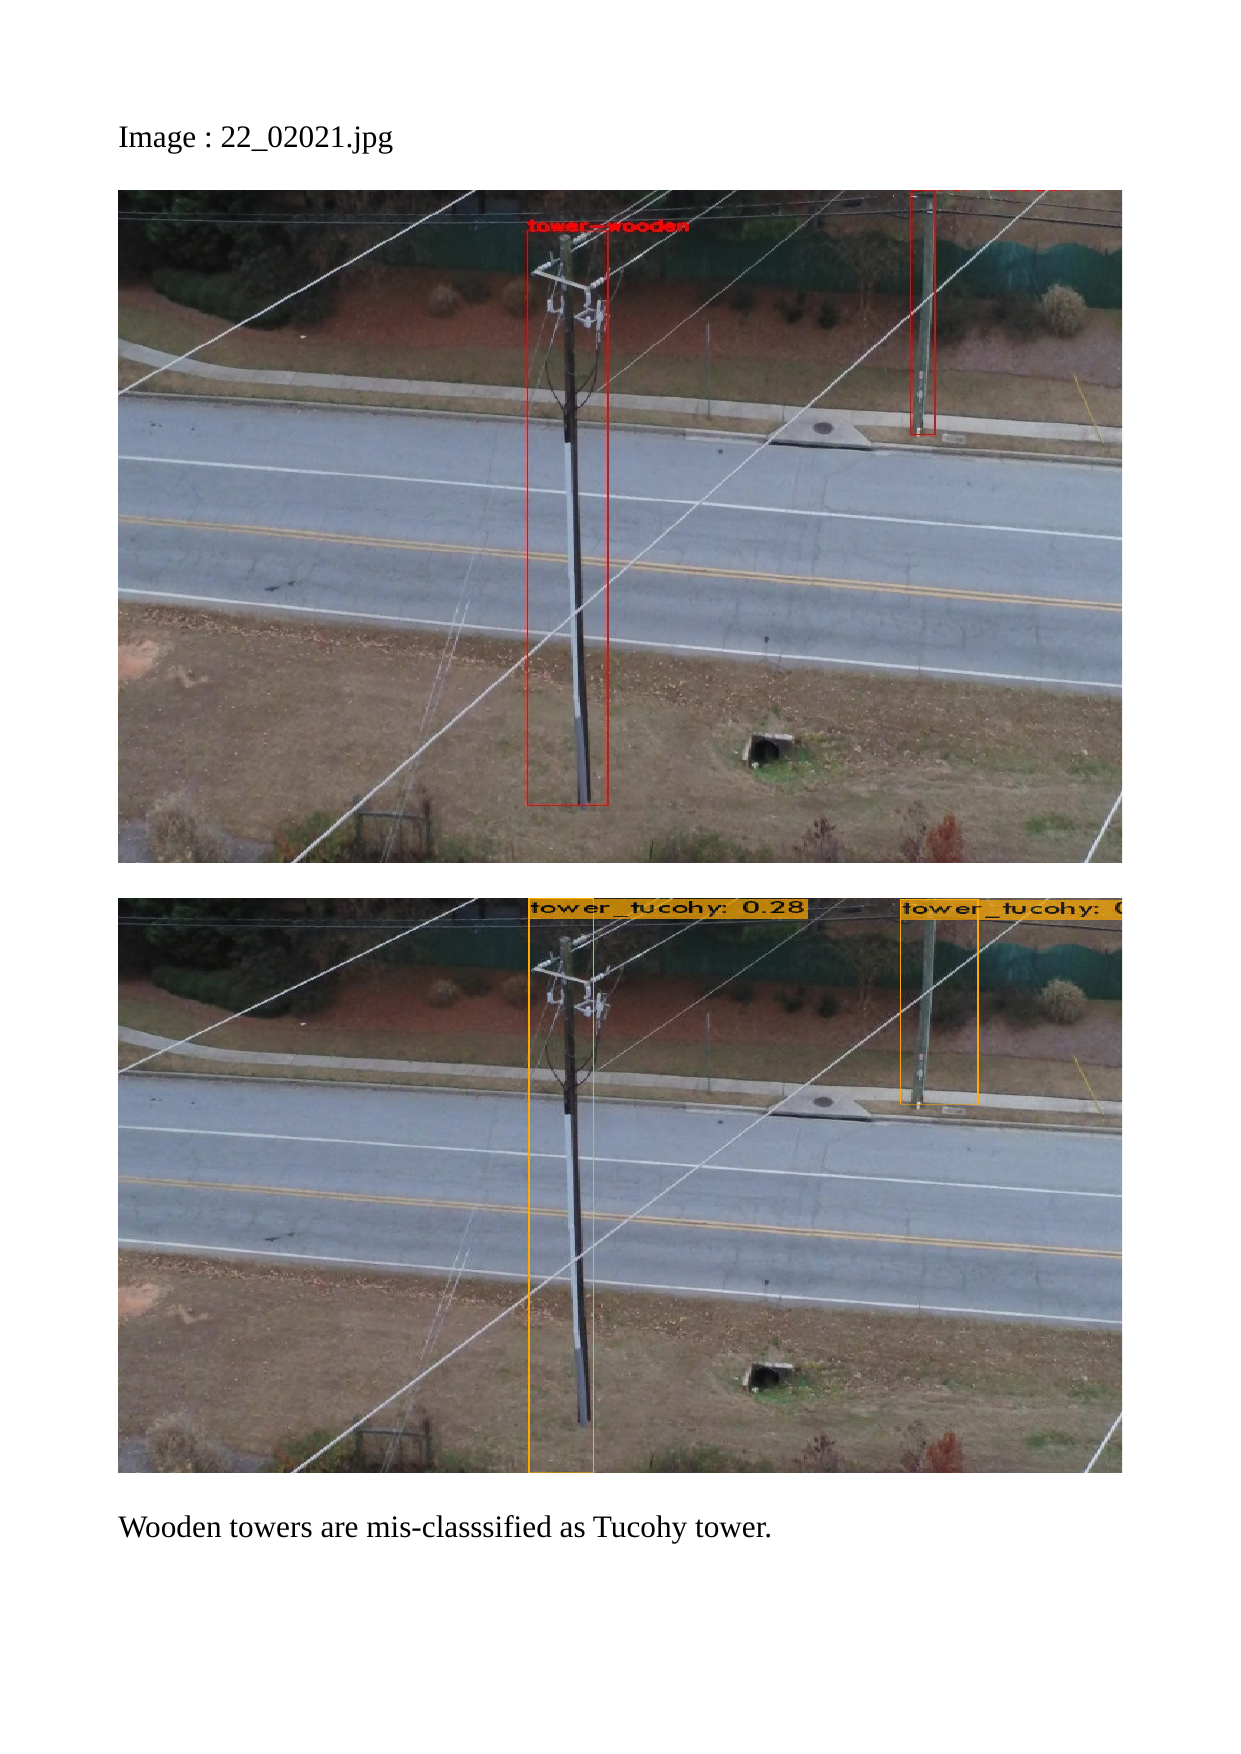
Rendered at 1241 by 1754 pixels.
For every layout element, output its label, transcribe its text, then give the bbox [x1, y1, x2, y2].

text Image : 22_02021.jpg [118, 118, 1122, 154]
picture [118, 190, 1123, 863]
text Wooden towers are mis-classsified as Tucohy tower. [118, 1509, 1122, 1544]
picture [118, 898, 1123, 1473]
